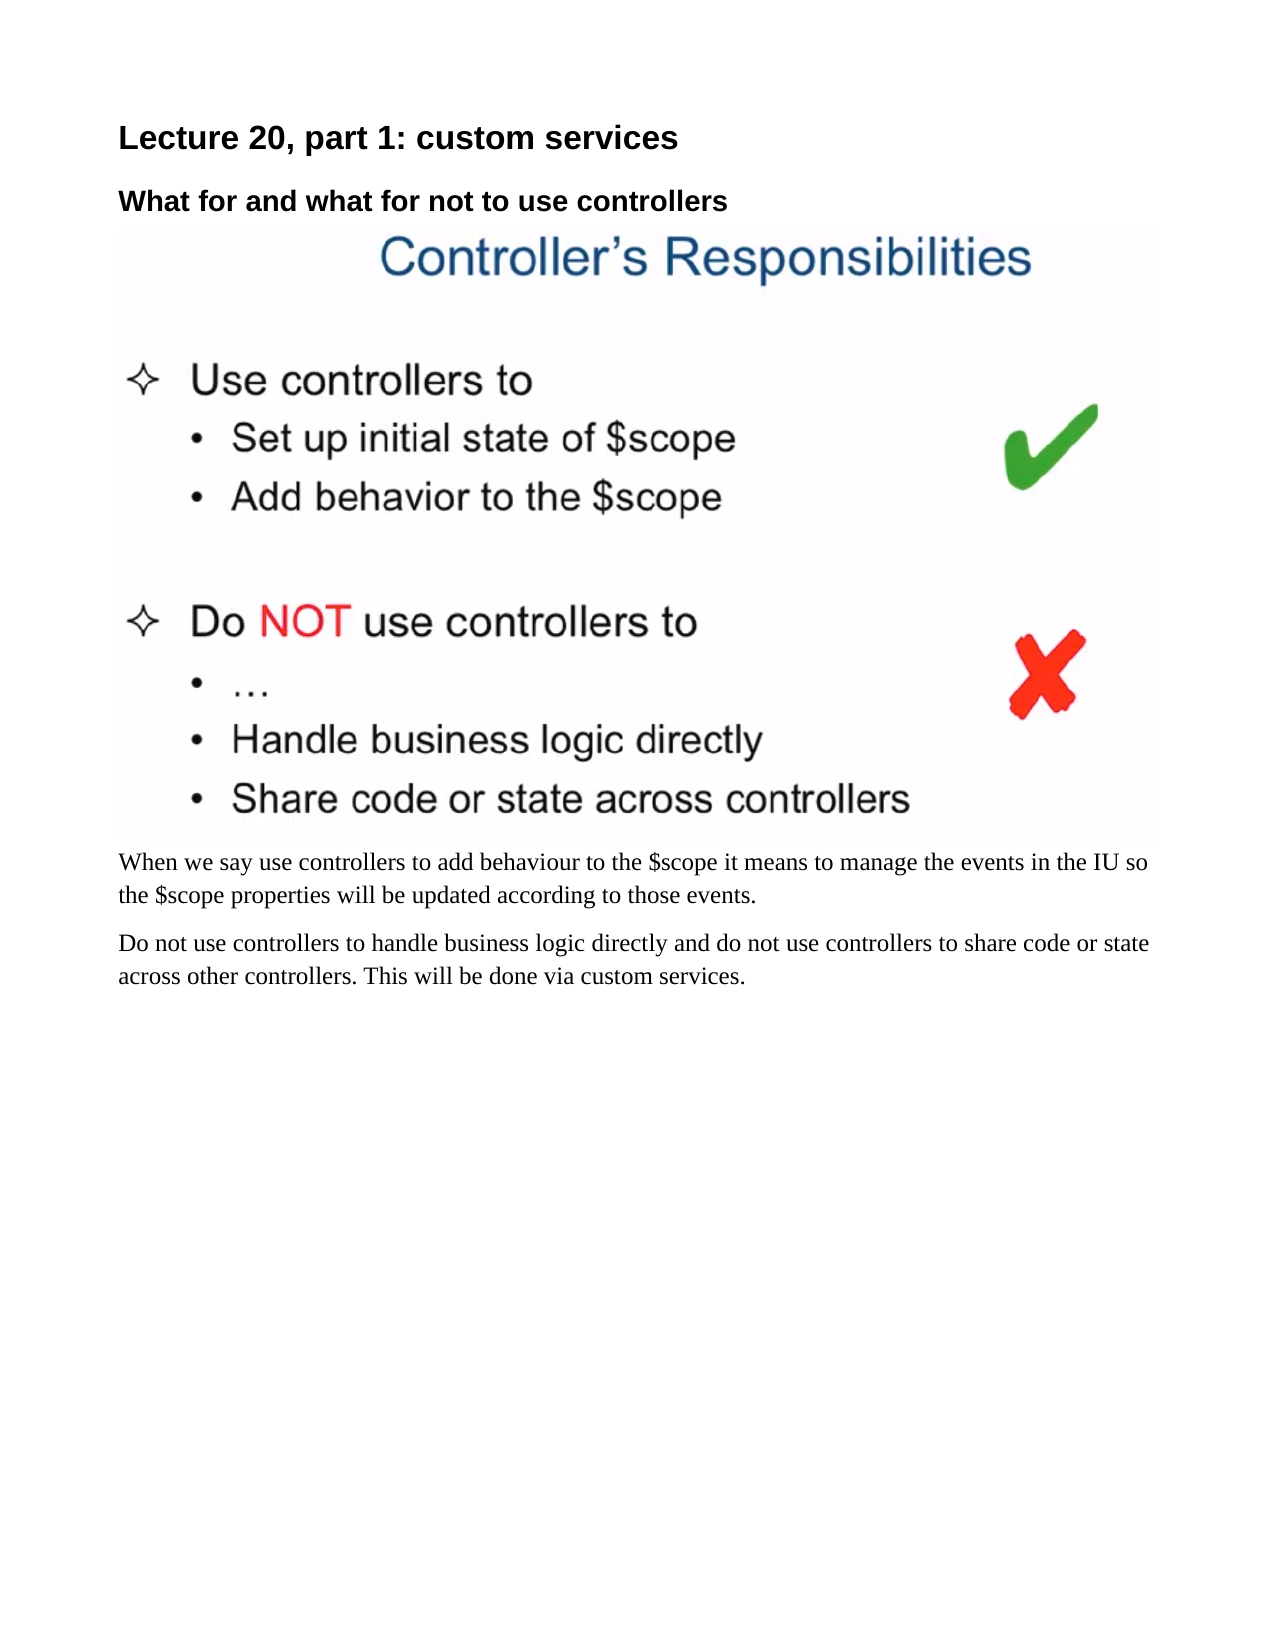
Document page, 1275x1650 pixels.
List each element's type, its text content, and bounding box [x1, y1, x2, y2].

text When we say use controllers to add behaviour to the $scope it means to manage the events in the IU so the $scope properties will be updated according to those events. [118, 844, 1157, 909]
text Do not use controllers to handle business logic directly and do not use controllers to share code or state across other controllers. This will be done via custom services. [118, 928, 1157, 990]
subtitle Lecture 20, part 1: custom services [118, 118, 1157, 157]
subtitle What for and what for not to use controllers [118, 184, 1157, 218]
picture [118, 230, 1157, 844]
